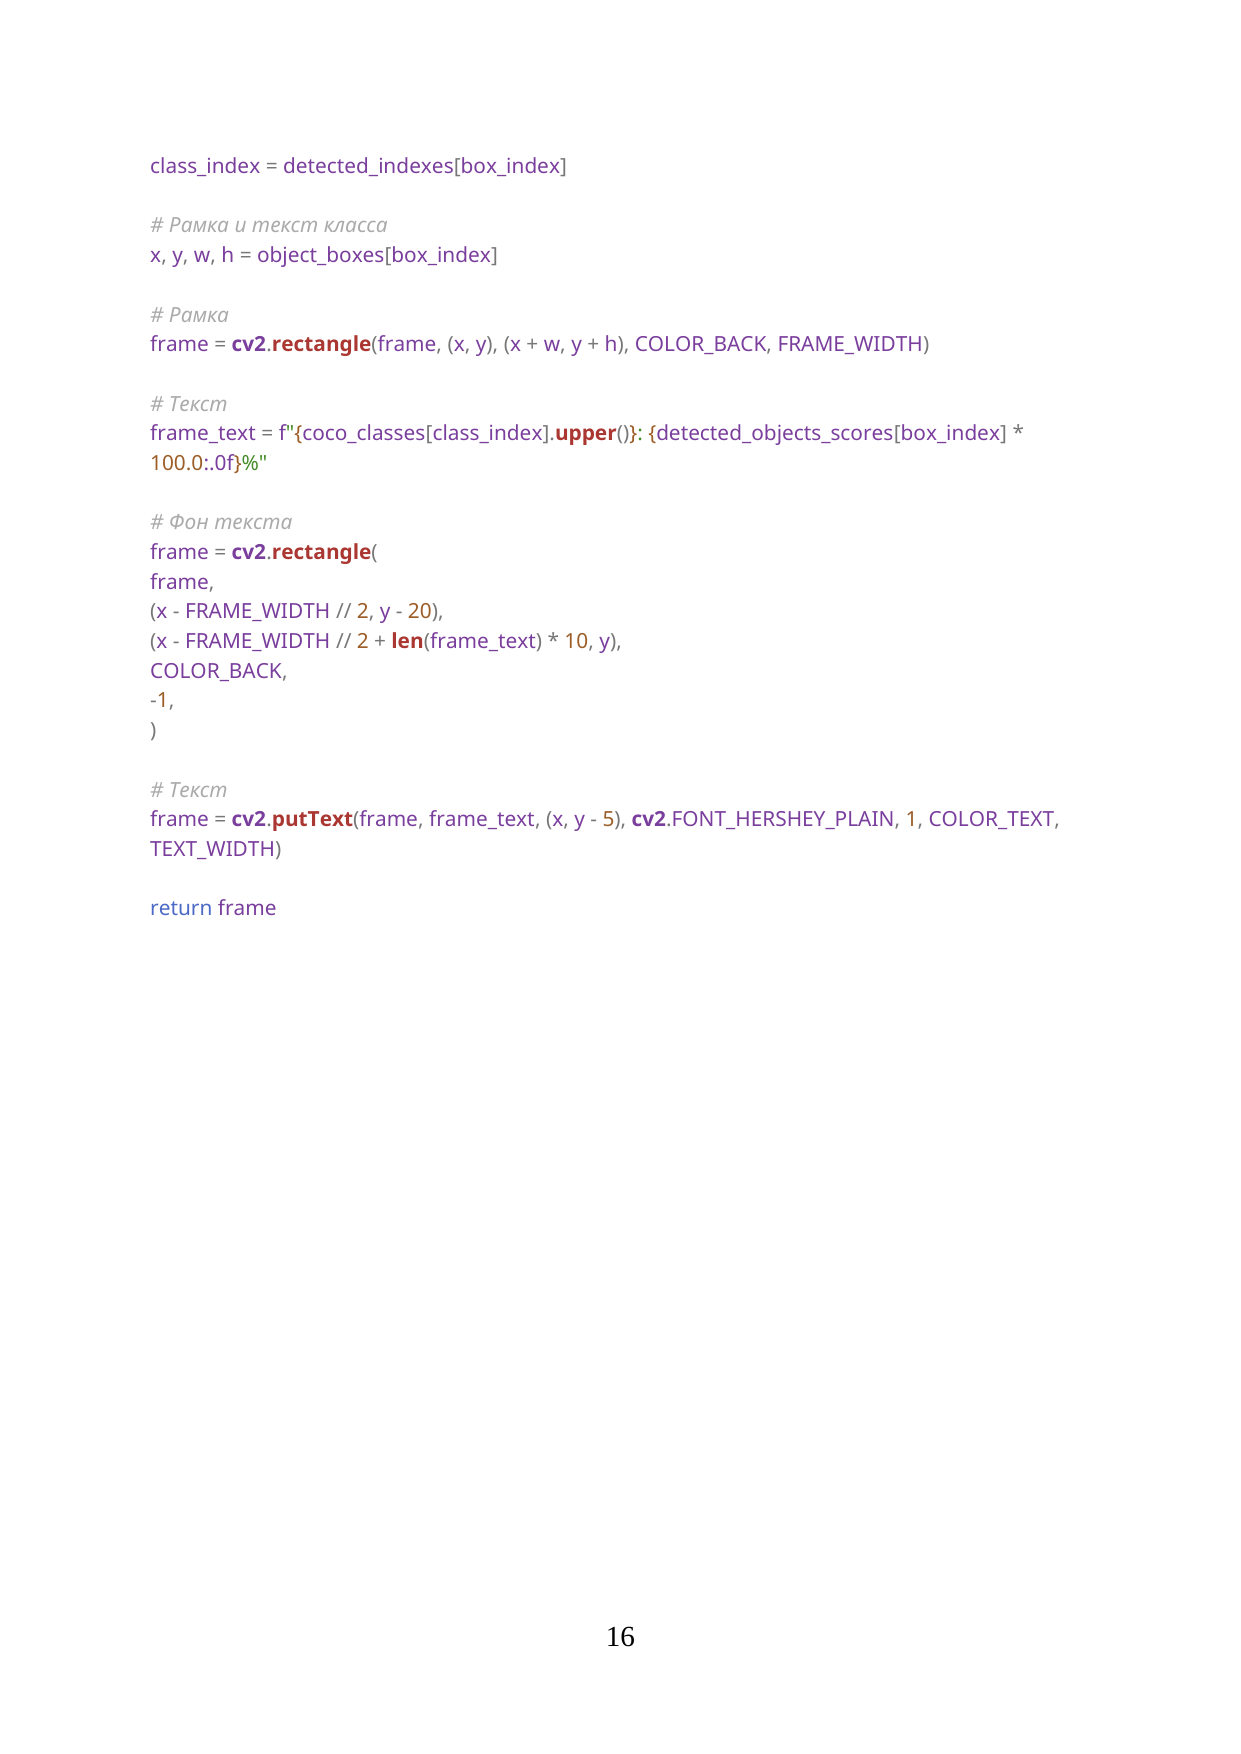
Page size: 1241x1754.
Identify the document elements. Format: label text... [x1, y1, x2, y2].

text frame, [150, 566, 1090, 595]
text # Фон текста [150, 506, 1090, 536]
text # Рамка [150, 298, 1090, 328]
text # Текст [150, 387, 1090, 417]
text ) [150, 714, 1090, 744]
text frame = cv2.rectangle( [150, 536, 1090, 566]
text # Текст [150, 773, 1090, 803]
text x, y, w, h = object_boxes[box_index] [150, 239, 1090, 269]
text return frame [150, 892, 1090, 922]
text frame_text = f"{coco_classes[class_index].upper()}: {detected_objects_scores[box_index] * 100.0:.0f}%" [150, 417, 1090, 477]
text class_index = detected_indexes[box_index] [150, 150, 1090, 180]
text (x - FRAME_WIDTH // 2, y - 20), [150, 595, 1090, 625]
text -1, [150, 684, 1090, 714]
text # Рамка и текст класса [150, 209, 1090, 239]
text frame = cv2.putText(frame, frame_text, (x, y - 5), cv2.FONT_HERSHEY_PLAIN, 1, COLOR_TEXT, TEXT_WIDTH) [150, 803, 1090, 862]
text COLOR_BACK, [150, 655, 1090, 684]
text frame = cv2.rectangle(frame, (x, y), (x + w, y + h), COLOR_BACK, FRAME_WIDTH) [150, 328, 1090, 358]
text (x - FRAME_WIDTH // 2 + len(frame_text) * 10, y), [150, 625, 1090, 655]
